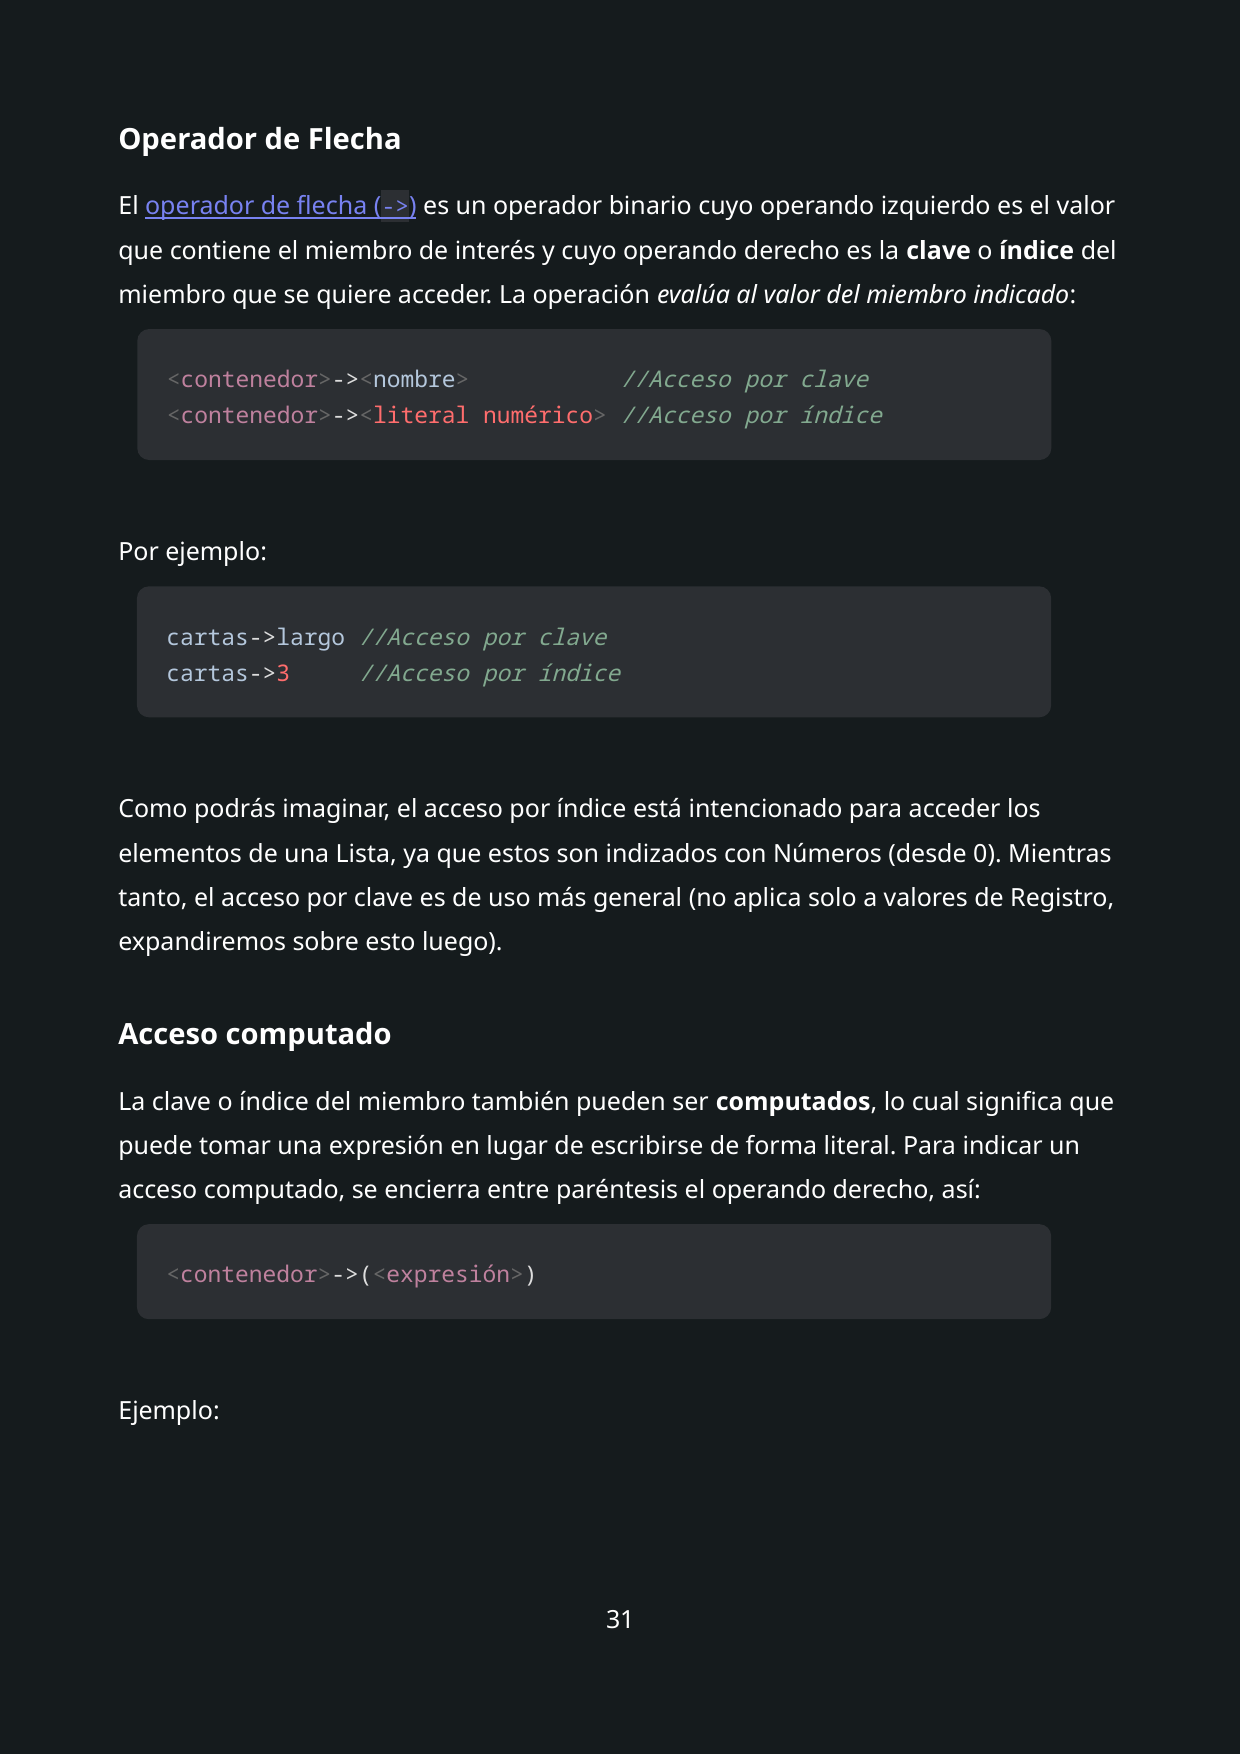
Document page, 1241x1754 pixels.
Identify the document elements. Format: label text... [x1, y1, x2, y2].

subtitle Acceso computado [118, 1013, 1122, 1053]
text La clave o índice del miembro también pueden ser computados, lo cual significa que puede tomar una expresión en lugar de escribirse de forma literal. Para indicar un acceso computado, se encierra entre paréntesis el operando derecho, así: [118, 1083, 1122, 1206]
text Como podrás imaginar, el acceso por índice está intencionado para acceder los elementos de una Lista, ya que estos son indizados con Números (desde 0). Mientras tanto, el acceso por clave es de uso más general (no aplica solo a valores de Registro, expandiremos sobre esto luego). [118, 791, 1122, 958]
text El operador de flecha (->) es un operador binario cuyo operando izquierdo es el valor que contiene el miembro de interés y cuyo operando derecho es la clave o índice del miembro que se quiere acceder. La operación evalúa al valor del miembro indicado: [118, 188, 1122, 311]
text Por ejemplo: [118, 534, 1122, 568]
subtitle Operador de Flecha [118, 118, 1122, 158]
text Ejemplo: [118, 1393, 1122, 1427]
